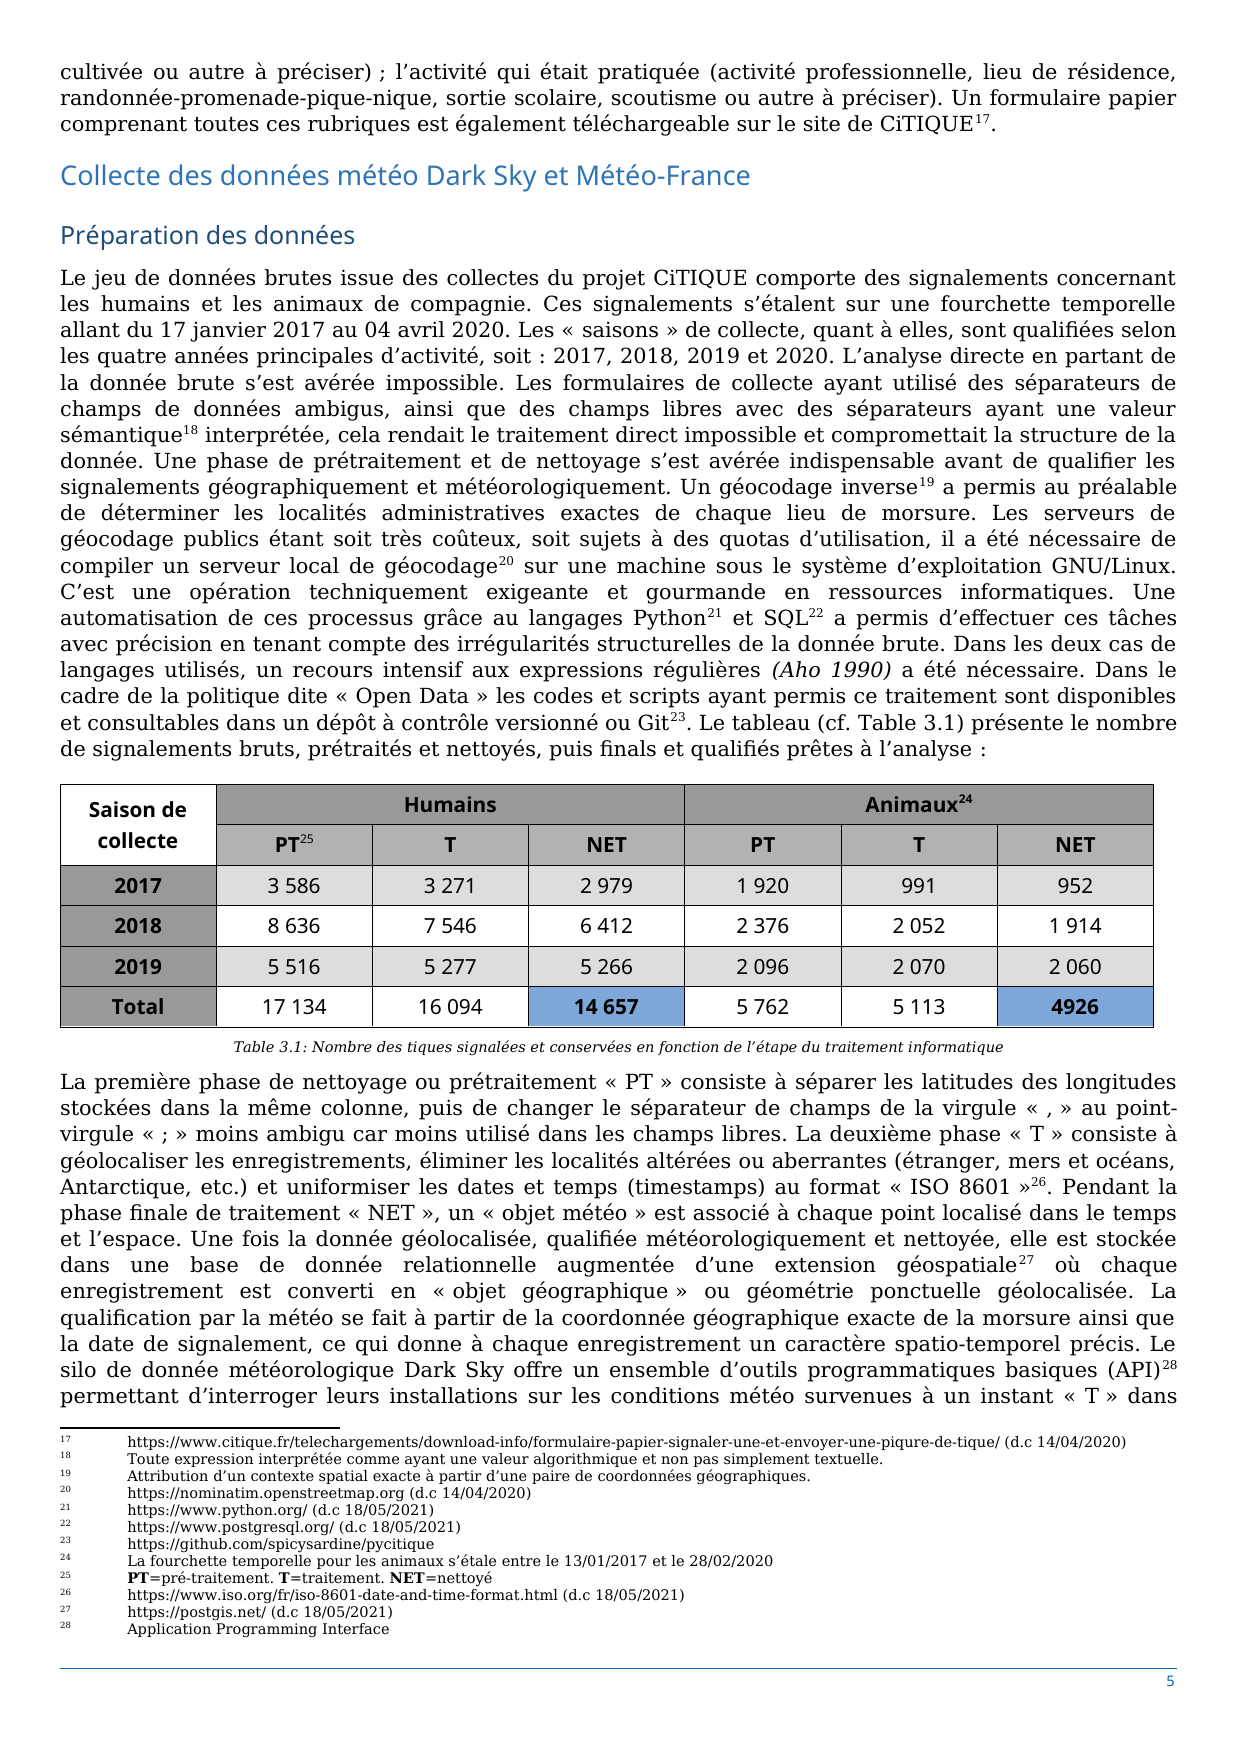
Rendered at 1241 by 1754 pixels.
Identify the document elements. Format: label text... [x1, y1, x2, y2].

table_cell 1 920 [685, 866, 841, 905]
text Application Programming Interface [60, 1621, 1177, 1638]
text https://postgis.net/ (d.c 18/05/2021) [60, 1604, 1177, 1621]
table_cell 3 586 [217, 866, 372, 905]
table_cell 2 052 [842, 906, 997, 946]
table_cell 8 636 [217, 906, 372, 946]
table_cell 2019 [61, 947, 216, 986]
table_cell 991 [842, 866, 997, 905]
text Attribution d’un contexte spatial exacte à partir d’une paire de coordonnées géographiques. [60, 1468, 1177, 1485]
table_cell 16 094 [373, 987, 528, 1026]
table_cell 5 266 [529, 947, 684, 986]
table_cell 5 277 [373, 947, 528, 986]
table_cell 952 [998, 866, 1153, 905]
table_cell 2 060 [998, 947, 1153, 986]
table_cell 3 271 [373, 866, 528, 905]
table_cell 5 516 [217, 947, 372, 986]
table_cell T [373, 825, 528, 865]
text Table 3.1: Nombre des tiques signalées et conservées en fonction de l’étape du traitement informatique [60, 1039, 1177, 1056]
table_cell 5 113 [842, 987, 997, 1026]
table_cell 17 134 [217, 987, 372, 1026]
table_cell NET [998, 825, 1153, 865]
table_header Animaux [685, 785, 1153, 824]
subtitle Collecte des données météo Dark Sky et Météo-France [60, 156, 1177, 193]
text https://github.com/spicysardine/pycitique [60, 1536, 1177, 1553]
table_cell T [842, 825, 997, 865]
table_header Humains [217, 785, 684, 824]
table_cell 6 412 [529, 906, 684, 946]
table_cell NET [529, 825, 684, 865]
text cultivée ou autre à préciser) ; l’activité qui était pratiquée (activité professionnelle, lieu de résidence, randonnée-promenade-pique-nique, sortie scolaire, scoutisme ou autre à préciser). Un formulaire papier comprenant toutes ces rubriques est également téléchargeable sur le site de CiTIQUE. [60, 60, 1177, 137]
table_cell 2 979 [529, 866, 684, 905]
table_cell 2 070 [842, 947, 997, 986]
table_cell 2 096 [685, 947, 841, 986]
table_header Saison de collecte [61, 785, 216, 865]
text https://www.python.org/ (d.c 18/05/2021) [60, 1502, 1177, 1519]
table_cell 1 914 [998, 906, 1153, 946]
text https://www.iso.org/fr/iso-8601-date-and-time-format.html (d.c 18/05/2021) [60, 1587, 1177, 1604]
text https://nominatim.openstreetmap.org (d.c 14/04/2020) [60, 1485, 1177, 1502]
table_cell 4926 [998, 987, 1153, 1026]
text La première phase de nettoyage ou prétraitement « PT » consiste à séparer les latitudes des longitudes stockées dans la même colonne, puis de changer le séparateur de champs de la virgule « , » au point-virgule « ; » moins ambigu car moins utilisé dans les champs libres. La deuxième phase « T » consiste à géolocaliser les enregistrements, éliminer les localités altérées ou aberrantes (étranger, mers et océans, Antarctique, etc.) et uniformiser les dates et temps (timestamps) au format « ISO 8601 ». Pendant la phase finale de traitement « NET », un « objet météo » est associé à chaque point localisé dans le temps et l’espace. Une fois la donnée géolocalisée, qualifiée météorologiquement et nettoyée, elle est stockée dans une base de donnée relationnelle augmentée d’une extension géospatiale où chaque enregistrement est converti en « objet géographique » ou géométrie ponctuelle géolocalisée. La qualification par la météo se fait à partir de la coordonnée géographique exacte de la morsure ainsi que la date de signalement, ce qui donne à chaque enregistrement un caractère spatio-temporel précis. Le silo de donnée météorologique Dark Sky offre un ensemble d’outils programmatiques basiques (API) permettant d’interroger leurs installations sur les conditions météo survenues à un instant « T » dans [60, 1070, 1177, 1408]
text https://www.postgresql.org/ (d.c 18/05/2021) [60, 1519, 1177, 1536]
table_cell 5 762 [685, 987, 841, 1026]
subtitle Préparation des données [60, 217, 1177, 251]
table_cell PT [685, 825, 841, 865]
table_cell PT [217, 825, 372, 865]
table_cell 7 546 [373, 906, 528, 946]
text Le jeu de données brutes issue des collectes du projet CiTIQUE comporte des signalements concernant les humains et les animaux de compagnie. Ces signalements s’étalent sur une fourchette temporelle allant du 17 janvier 2017 au 04 avril 2020. Les « saisons » de collecte, quant à elles, sont qualifiées selon les quatre années principales d’activité, soit : 2017, 2018, 2019 et 2020. L’analyse directe en partant de la donnée brute s’est avérée impossible. Les formulaires de collecte ayant utilisé des séparateurs de champs de données ambigus, ainsi que des champs libres avec des séparateurs ayant une valeur sémantique interprétée, cela rendait le traitement direct impossible et compromettait la structure de la donnée. Une phase de prétraitement et de nettoyage s’est avérée indispensable avant de qualifier les signalements géographiquement et météorologiquement. Un géocodage inverse a permis au préalable de déterminer les localités administratives exactes de chaque lieu de morsure. Les serveurs de géocodage publics étant soit très coûteux, soit sujets à des quotas d’utilisation, il a été nécessaire de compiler un serveur local de géocodage sur une machine sous le système d’exploitation GNU/Linux. C’est une opération techniquement exigeante et gourmande en ressources informatiques. Une automatisation de ces processus grâce au langages Python et SQL a permis d’effectuer ces tâches avec précision en tenant compte des irrégularités structurelles de la donnée brute. Dans les deux cas de langages utilisés, un recours intensif aux expressions régulières (Aho 1990) a été nécessaire. Dans le cadre de la politique dite « Open Data » les codes et scripts ayant permis ce traitement sont disponibles et consultables dans un dépôt à contrôle versionné ou Git. Le tableau (cf. Table 3.1) présente le nombre de signalements bruts, prétraités et nettoyés, puis finals et qualifiés prêtes à l’analyse : [60, 266, 1177, 761]
table_cell 14 657 [529, 987, 684, 1026]
table_cell 2 376 [685, 906, 841, 946]
table_cell Total [61, 987, 216, 1026]
text https://www.citique.fr/telechargements/download-info/formulaire-papier-signaler-une-et-envoyer-une-piqure-de-tique/ (d.c 14/04/2020) [60, 1434, 1177, 1451]
table_cell 2017 [61, 866, 216, 905]
table_cell 2018 [61, 906, 216, 946]
text Toute expression interprétée comme ayant une valeur algorithmique et non pas simplement textuelle. [60, 1451, 1177, 1468]
